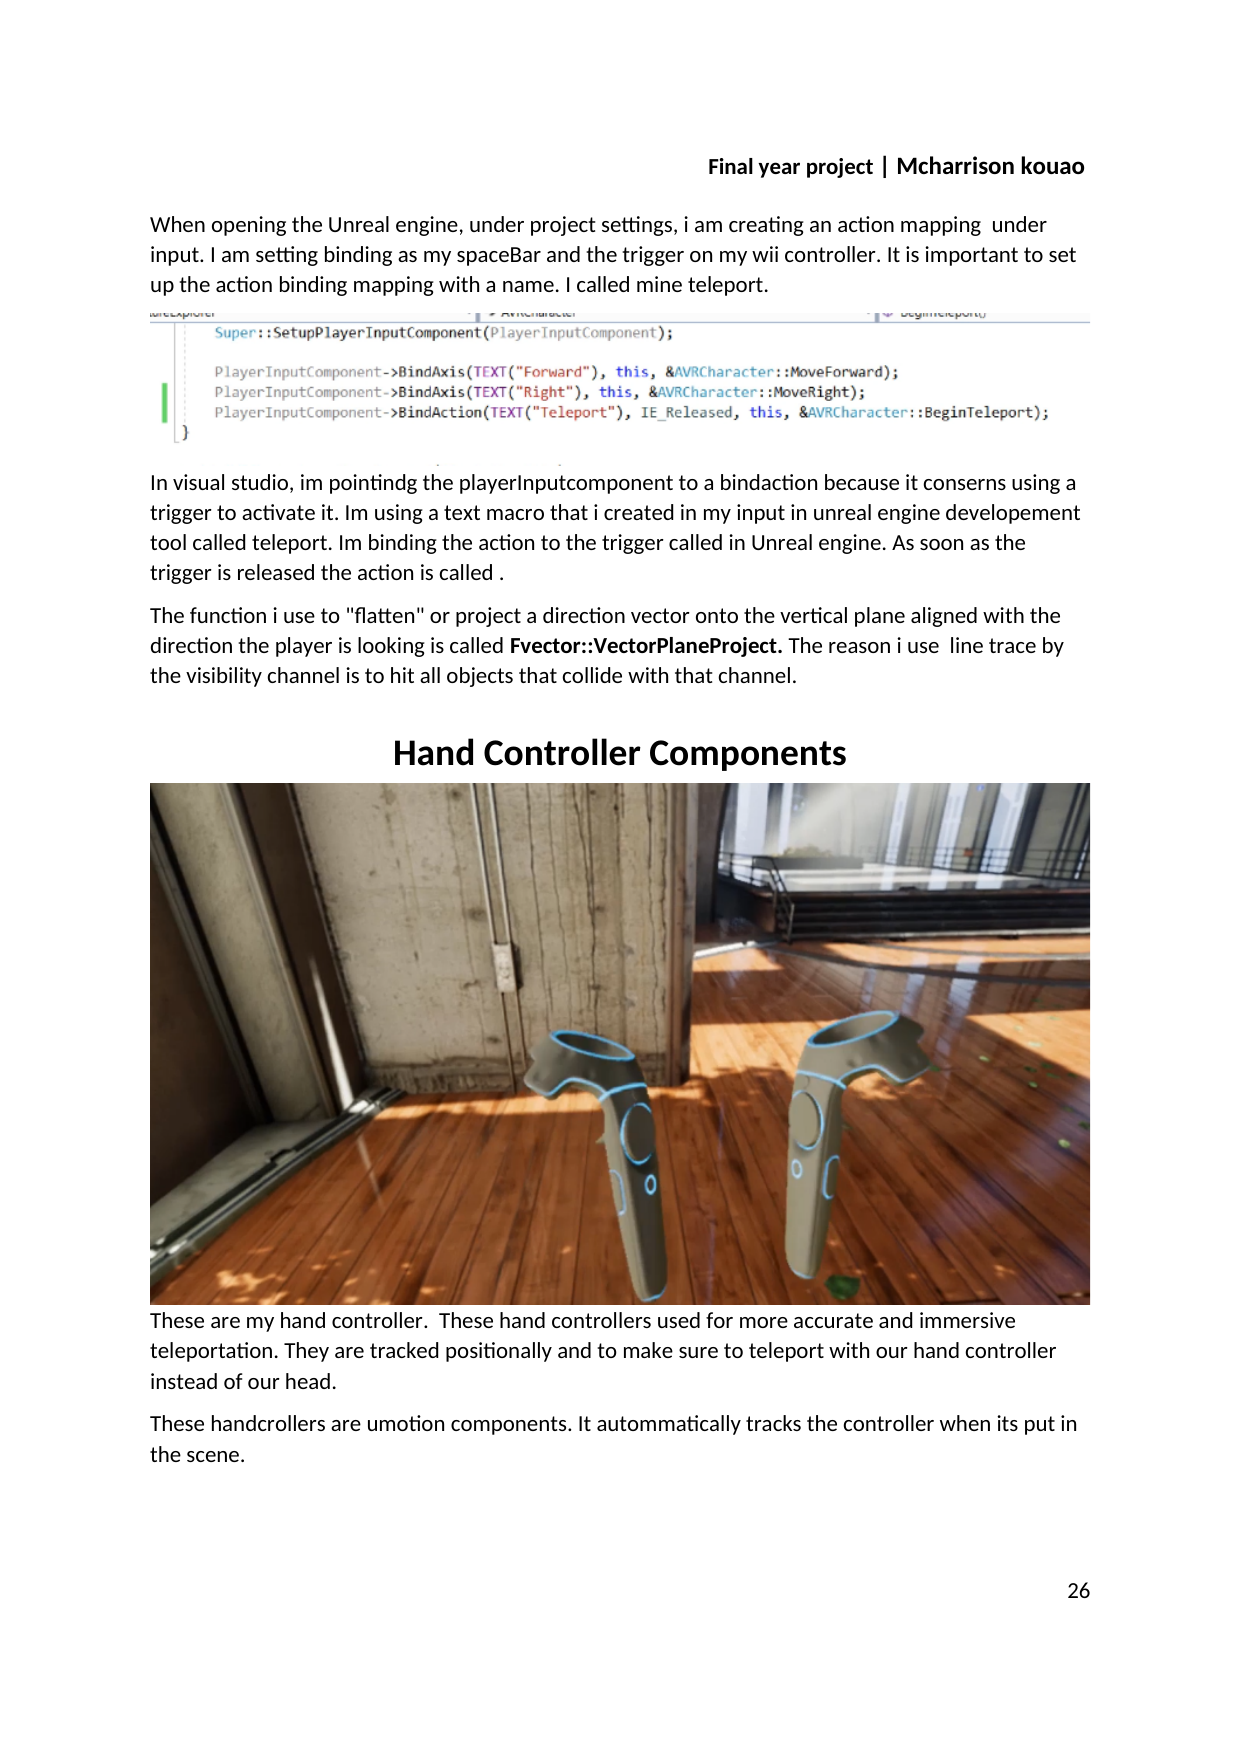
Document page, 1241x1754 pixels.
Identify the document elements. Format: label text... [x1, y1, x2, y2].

text In visual studio, im pointindg the playerInputcomponent to a bindaction because it conserns using a trigger to activate it. Im using a text macro that i created in my input in unreal engine developement tool called teleport. Im binding the action to the trigger called in Unreal engine. As soon as the trigger is released the action is called . [150, 466, 1090, 586]
picture [150, 313, 1091, 466]
picture [150, 783, 1091, 1305]
text These are my hand controller. These hand controllers used for more accurate and immersive teleportation. They are tracked positionally and to make sure to teleport with our hand controller instead of our head. [150, 1305, 1090, 1395]
subtitle Hand Controller Components [150, 729, 1090, 775]
text When opening the Unreal engine, under project settings, i am creating an action mapping under input. I am setting binding as my spaceBar and the trigger on my wii controller. It is important to set up the action binding mapping with a name. I called mine teleport. [150, 210, 1090, 298]
text These handcrollers are umotion components. It autommatically tracks the controller when its put in the scene. [150, 1409, 1090, 1468]
text The function i use to "flatten" or project a direction vector onto the vertical plane aligned with the direction the player is looking is called Fvector::VectorPlaneProject. The reason i use line trace by the visibility channel is to hit all objects that collide with that channel. [150, 601, 1090, 689]
